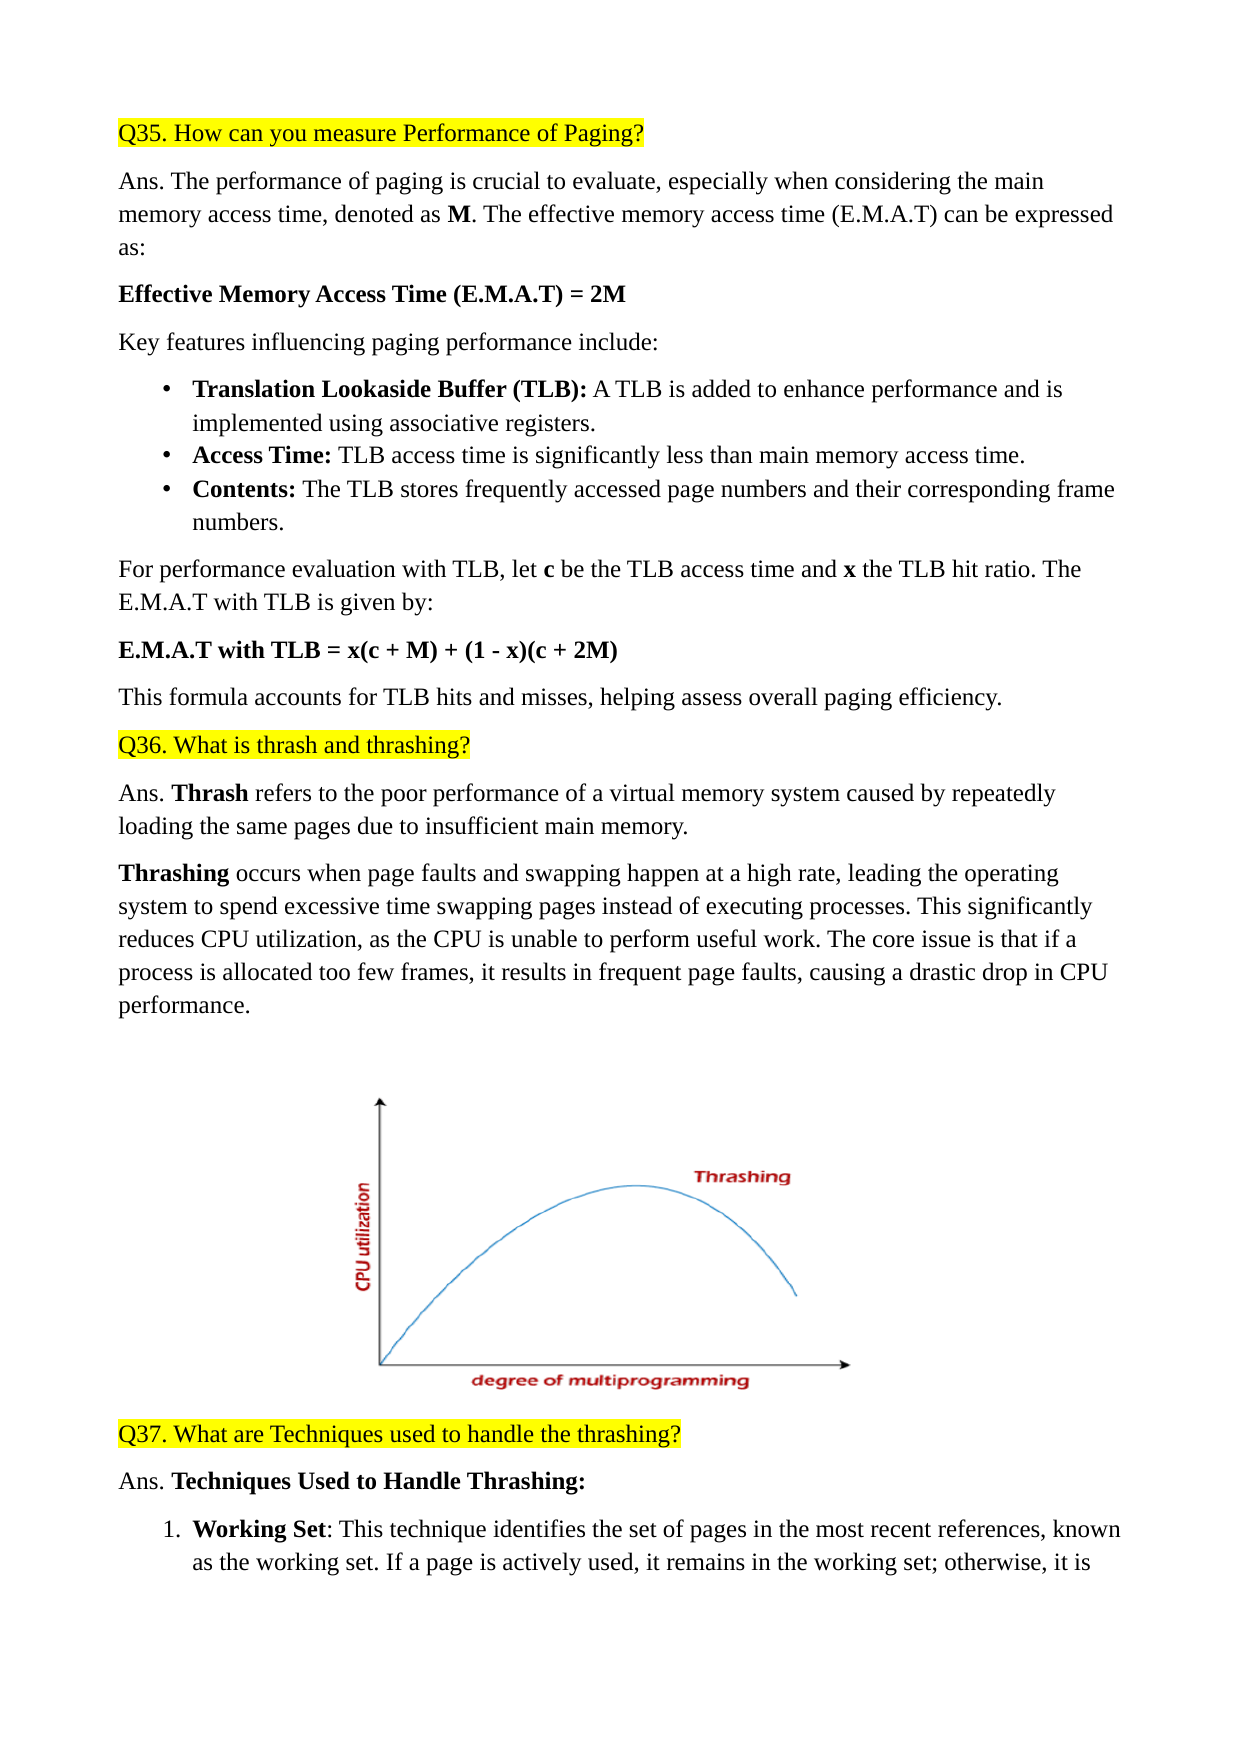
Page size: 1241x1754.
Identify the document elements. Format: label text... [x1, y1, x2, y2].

picture [350, 1085, 890, 1411]
text Q36. What is thrash and thrashing? [118, 730, 1122, 759]
list Working Set: This technique identifies the set of pages in the most recent references, known as the working set. If a page is actively used, it remains in the working set; otherwise, it is [162, 1514, 1122, 1576]
text Ans. Techniques Used to Handle Thrashing: [118, 1466, 1122, 1495]
text For performance evaluation with TLB, let c be the TLB access time and x the TLB hit ratio. The E.M.A.T with TLB is given by: [118, 554, 1122, 616]
text Q37. What are Techniques used to handle the thrashing? [118, 1419, 1122, 1448]
list Contents: The TLB stores frequently accessed page numbers and their corresponding frame numbers. [162, 474, 1122, 535]
text Ans. The performance of paging is crucial to evaluate, especially when considering the main memory access time, denoted as M. The effective memory access time (E.M.A.T) can be expressed as: [118, 166, 1122, 261]
text Q35. How can you measure Performance of Paging? [118, 118, 1122, 147]
text E.M.A.T with TLB = x(c + M) + (1 - x)(c + 2M) [118, 635, 1122, 664]
text This formula accounts for TLB hits and misses, helping assess overall paging efficiency. [118, 682, 1122, 711]
text Ans. Thrash refers to the poor performance of a virtual memory system caused by repeatedly loading the same pages due to insufficient main memory. [118, 778, 1122, 839]
list Translation Lookaside Buffer (TLB): A TLB is added to enhance performance and is implemented using associative registers. [162, 374, 1122, 436]
text Effective Memory Access Time (E.M.A.T) = 2M [118, 279, 1122, 308]
list Access Time: TLB access time is significantly less than main memory access time. [162, 441, 1122, 469]
text Key features influencing paging performance include: [118, 327, 1122, 356]
text Thrashing occurs when page faults and swapping happen at a high rate, leading the operating system to spend excessive time swapping pages instead of executing processes. This significantly reduces CPU utilization, as the CPU is unable to perform useful work. The core issue is that if a process is allocated too few frames, it results in frequent page faults, causing a drastic drop in CPU performance. [118, 858, 1122, 1019]
